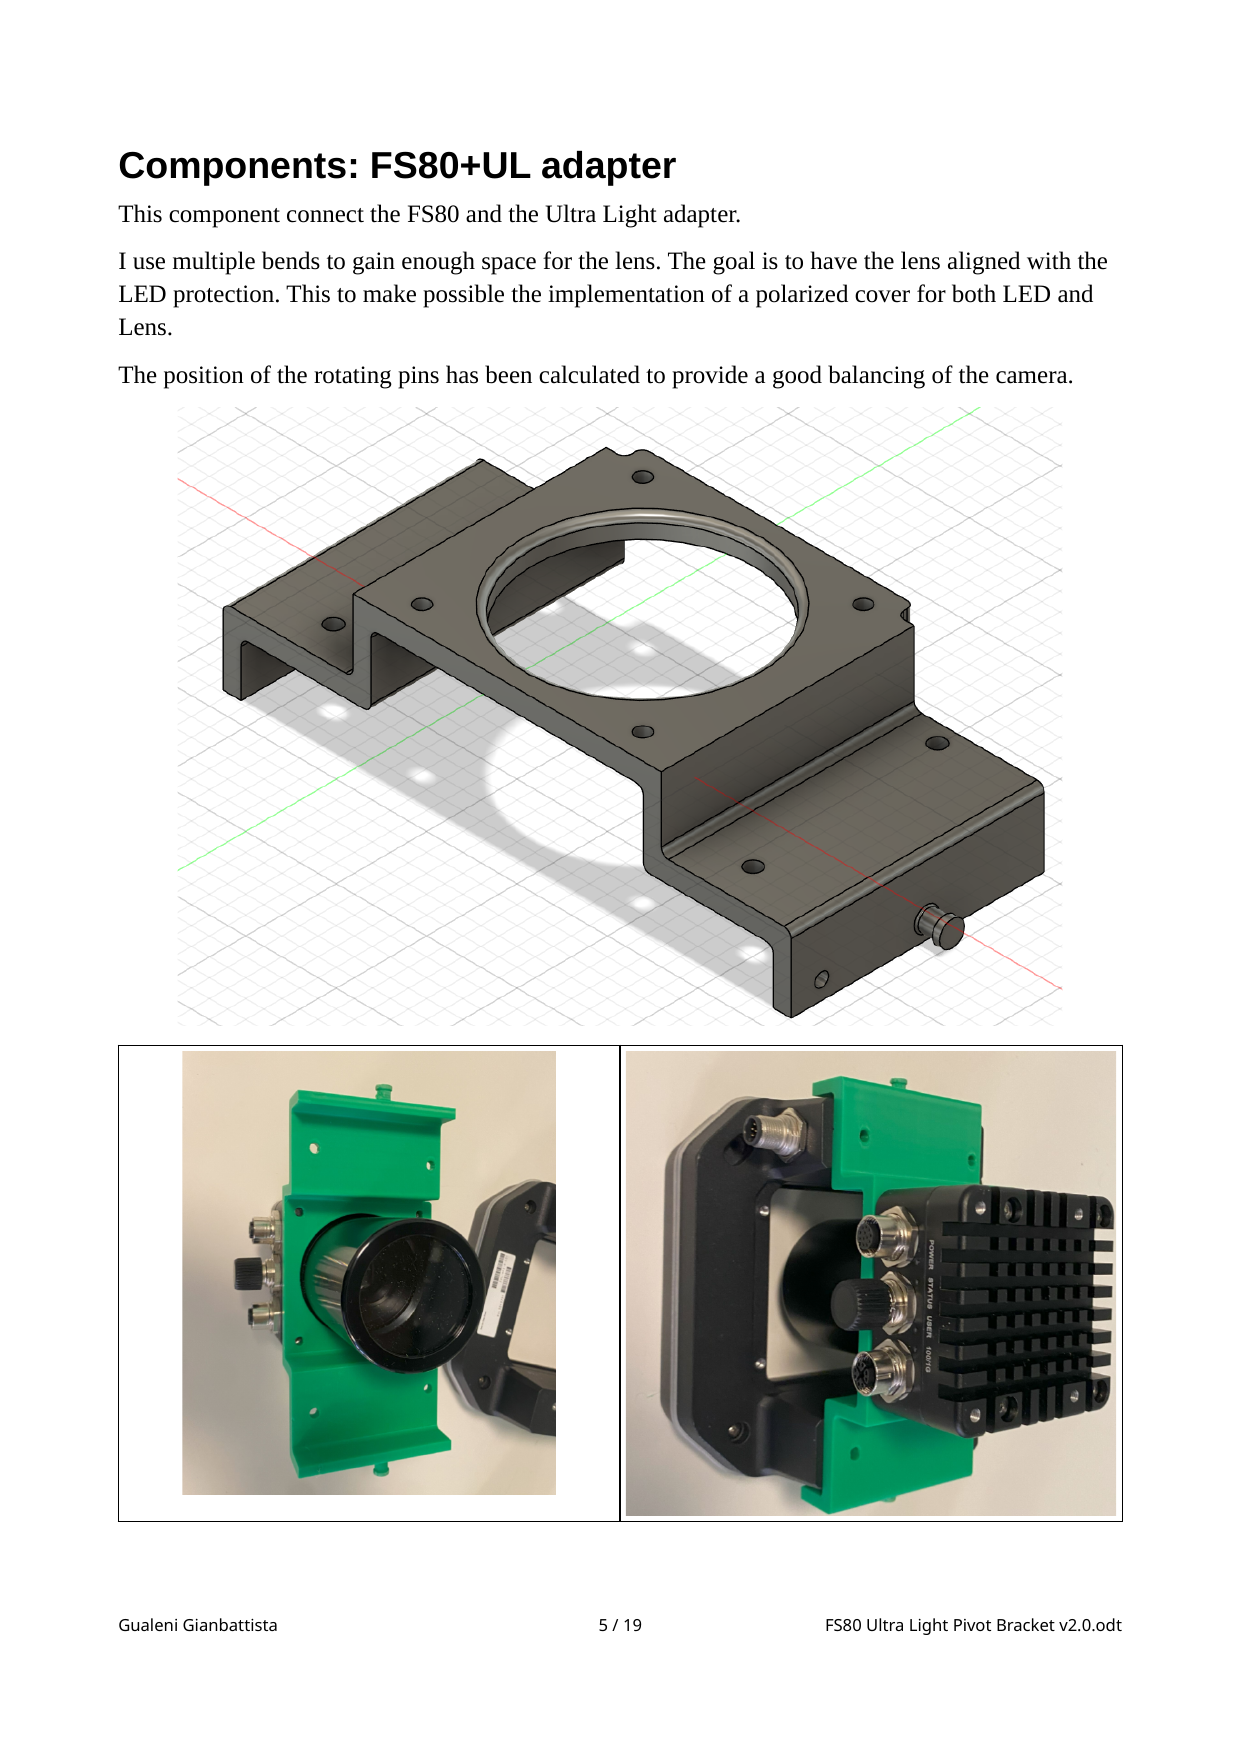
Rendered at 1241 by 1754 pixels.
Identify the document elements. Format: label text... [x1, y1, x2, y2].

text The position of the rotating pins has been calculated to provide a good balancing of the camera. [118, 360, 1122, 389]
table_header [119, 1046, 619, 1521]
subtitle Components: FS80+UL adapter [118, 143, 1122, 186]
text This component connect the FS80 and the Ultra Light adapter. [118, 199, 1122, 227]
text I use multiple bends to gain enough space for the lens. The goal is to have the lens aligned with the LED protection. This to make possible the implementation of a polarized cover for both LED and Lens. [118, 246, 1122, 341]
picture [182, 1051, 556, 1495]
table_header [621, 1046, 1122, 1521]
picture [625, 1051, 1117, 1516]
picture [177, 407, 1063, 1026]
